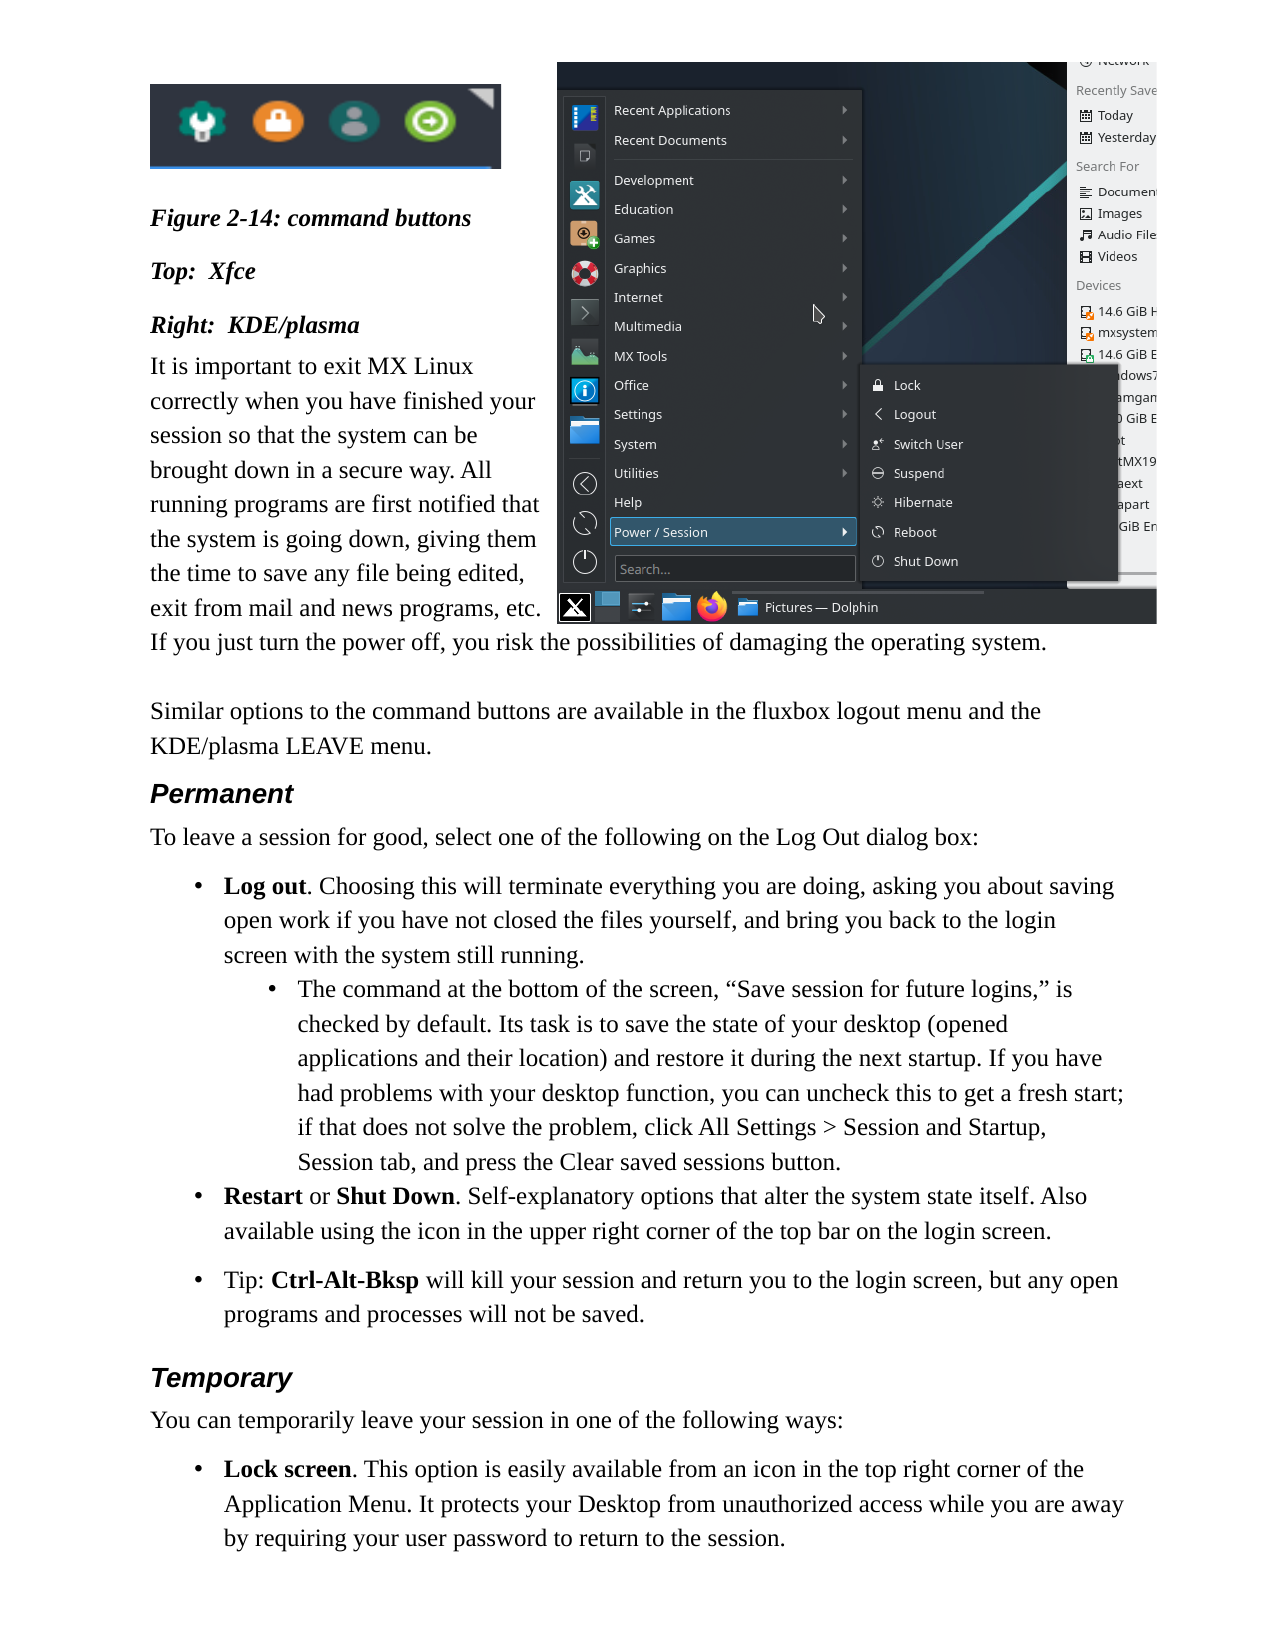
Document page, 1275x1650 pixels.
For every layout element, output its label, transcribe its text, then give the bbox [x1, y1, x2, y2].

picture [557, 62, 1157, 624]
text It is important to exit MX Linux correctly when you have finished your session so that the system can be brought down in a secure way. All running programs are first notified that the system is going down, giving them the time to save any file being edited, exit from mail and news programs, etc. If you just turn the power off, you risk the possibilities of damaging the operating system. [150, 351, 1125, 656]
list Lock screen. This option is easily available from an icon in the top right corner of the Application Menu. It protects your Desktop from unauthorized access while you are away by requiring your user password to return to the session. [194, 1454, 1125, 1552]
text Similar options to the command buttons are available in the fluxbox logout menu and the KDE/plasma LEAVE menu. [150, 696, 1125, 759]
text You can temporarily leave your session in one of the following ways: [150, 1405, 1125, 1434]
list The command at the bottom of the screen, “Save session for future logins,” is checked by default. Its task is to save the state of your desktop (opened applications and their location) and restore it during the next startup. If you have had problems with your desktop function, you can uncheck this to get a fresh start; if that does not solve the problem, click All Settings > Session and Startup, Session tab, and press the Clear saved sessions button. [268, 974, 1125, 1176]
subtitle Temporary [150, 1361, 1125, 1393]
list Tip: Ctrl-Alt-Bksp will kill your session and return you to the login screen, but any open programs and processes will not be saved. [194, 1265, 1125, 1328]
subtitle Permanent [150, 778, 1125, 809]
text Right: KDE/plasma [150, 310, 557, 339]
text Top: Xfce [150, 256, 557, 285]
picture [150, 84, 502, 169]
list Restart or Shut Down. Self-explanatory options that alter the system state itself. Also available using the icon in the upper right corner of the top bar on the login screen. [194, 1181, 1125, 1245]
list Log out. Choosing this will terminate everything you are doing, asking you about saving open work if you have not closed the files yourself, and bring you back to the login screen with the system still running. [194, 871, 1125, 969]
text Figure 2-14: command buttons [150, 203, 557, 231]
text To leave a session for good, select one of the following on the Log Out dialog box: [150, 822, 1125, 851]
